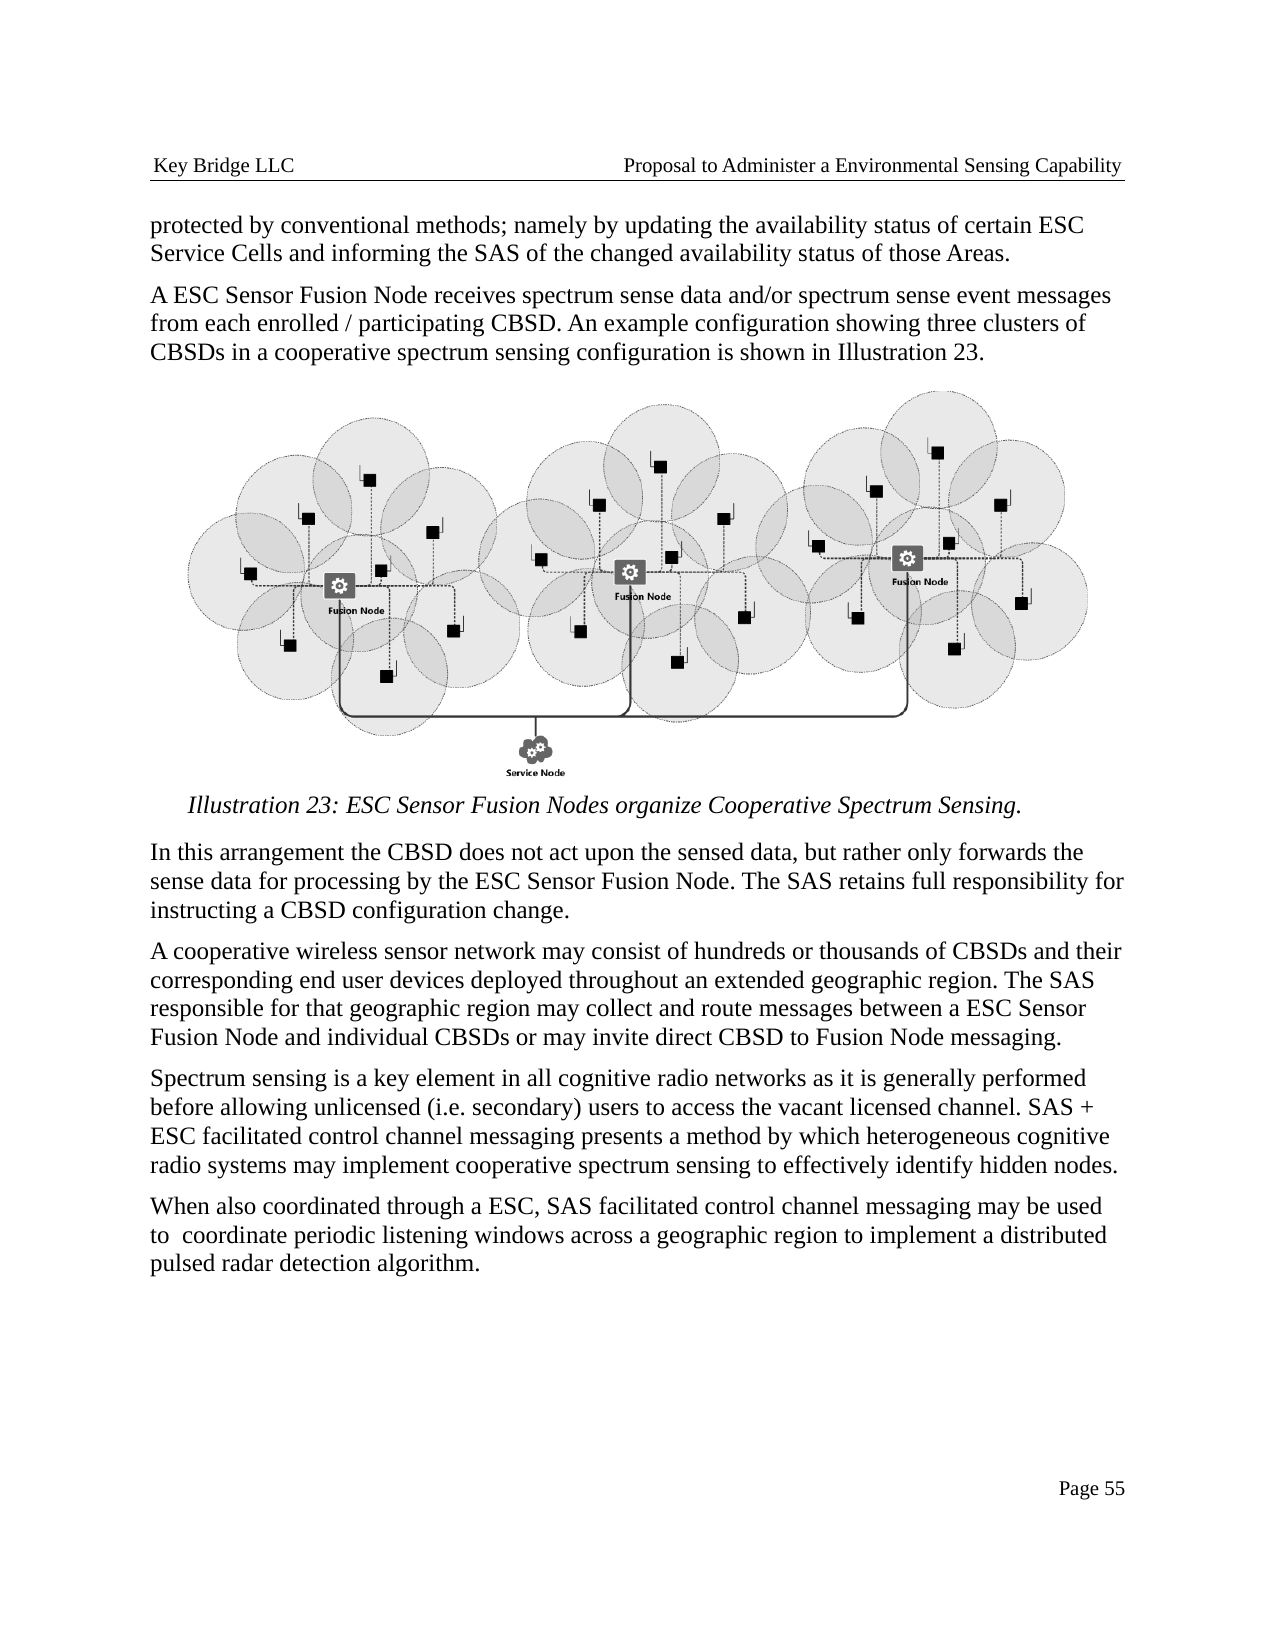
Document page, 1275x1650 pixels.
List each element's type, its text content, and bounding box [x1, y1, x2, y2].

picture [187, 391, 1088, 779]
text Illustration 23: ESC Sensor Fusion Nodes organize Cooperative Spectrum Sensing. [187, 779, 1087, 819]
text In this arrangement the CBSD does not act upon the sensed data, but rather only forwards the sense data for processing by the ESC Sensor Fusion Node. The SAS retains full responsibility for instructing a CBSD configuration change. [150, 378, 1125, 923]
text protected by conventional methods; namely by updating the availability status of certain ESC Service Cells and informing the SAS of the changed availability status of those Areas. [150, 210, 1125, 267]
text A cooperative wireless sensor network may consist of hundreds or thousands of CBSDs and their corresponding end user devices deployed throughout an extended geographic region. The SAS responsible for that geographic region may collect and route messages between a ESC Sensor Fusion Node and individual CBSDs or may invite direct CBSD to Fusion Node messaging. [150, 936, 1125, 1051]
text When also coordinated through a ESC, SAS facilitated control channel messaging may be used to coordinate periodic listening windows across a geographic region to implement a distributed pulsed radar detection algorithm. [150, 1191, 1125, 1277]
text Spectrum sensing is a key element in all cognitive radio networks as it is generally performed before allowing unlicensed (i.e. secondary) users to access the vacant licensed channel. SAS + ESC facilitated control channel messaging presents a method by which heterogeneous cognitive radio systems may implement cooperative spectrum sensing to effectively identify hidden nodes. [150, 1063, 1125, 1178]
text A ESC Sensor Fusion Node receives spectrum sense data and/or spectrum sense event messages from each enrolled / participating CBSD. An example configuration showing three clusters of CBSDs in a cooperative spectrum sensing configuration is shown in Illustration 23. [150, 280, 1125, 366]
